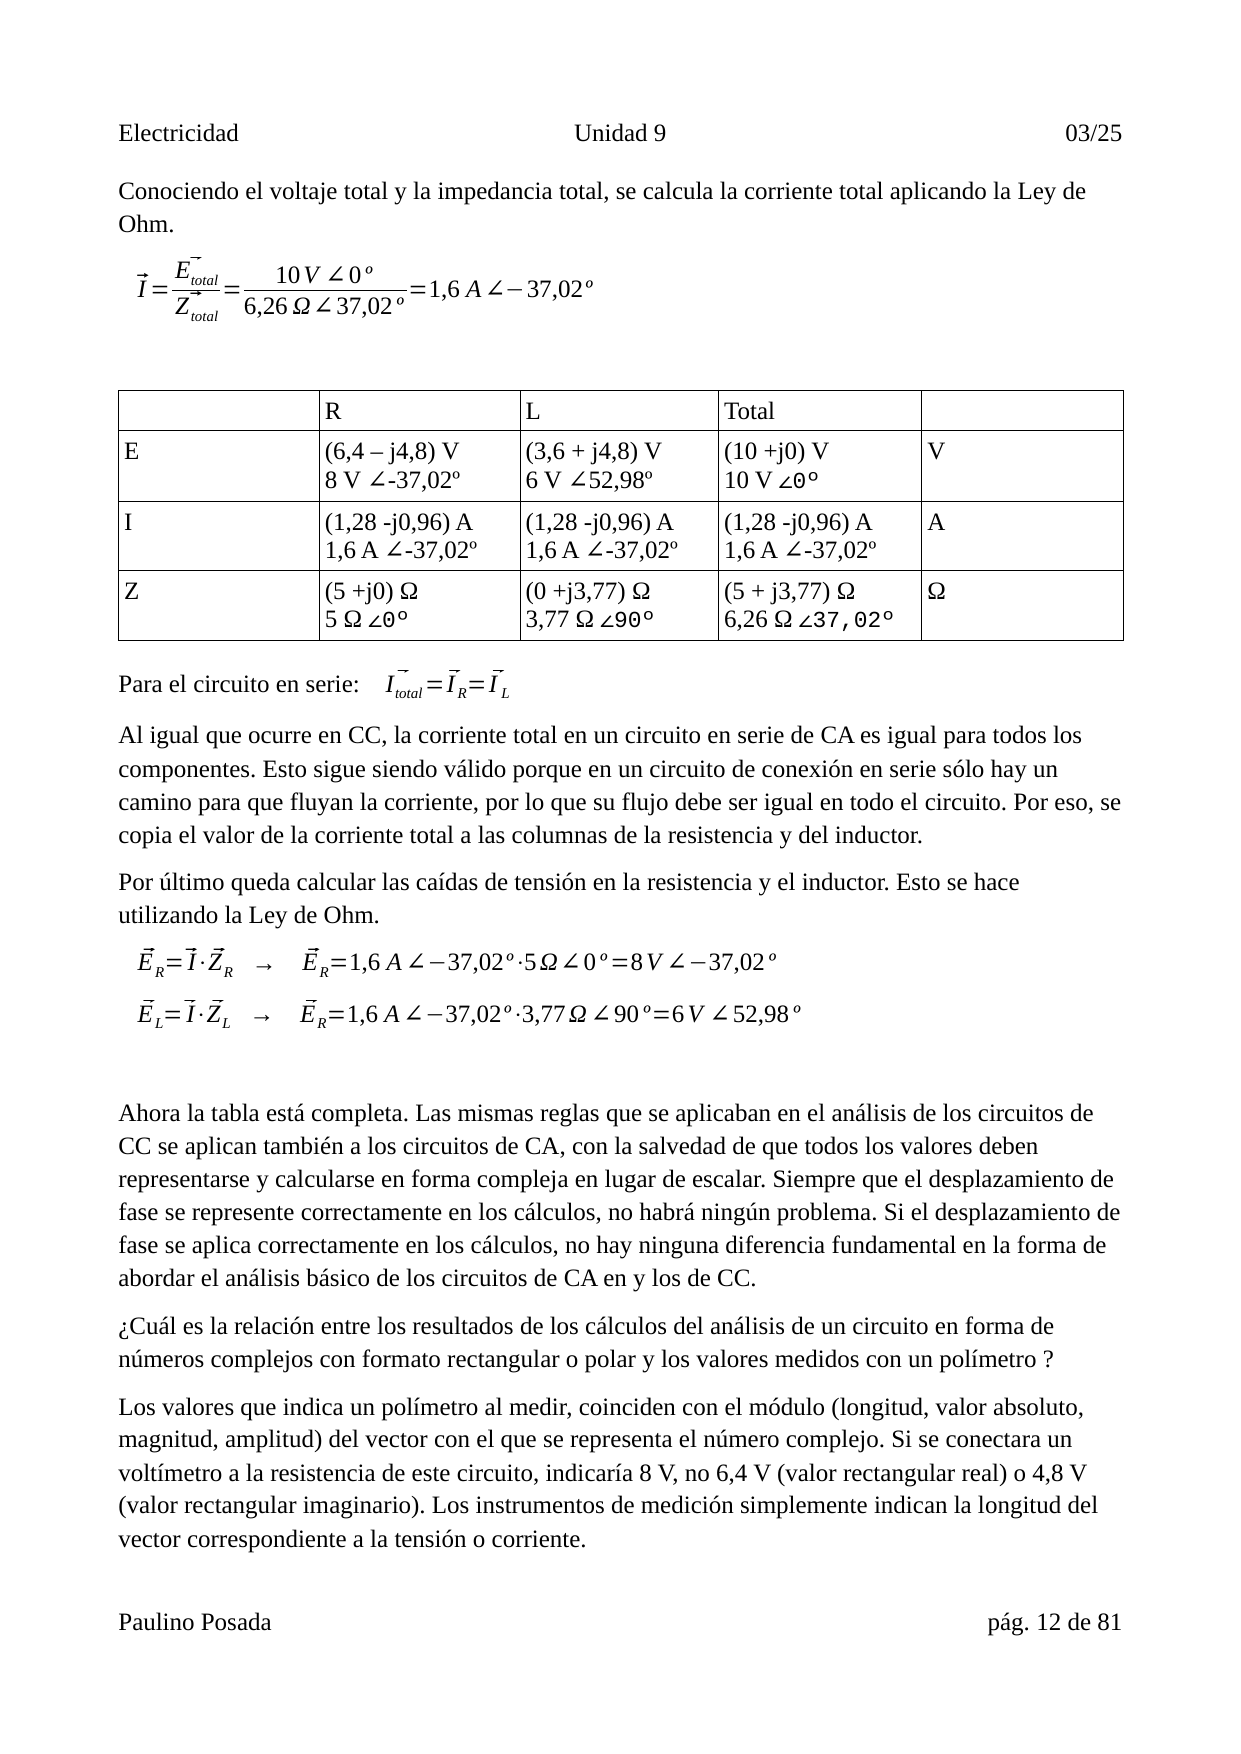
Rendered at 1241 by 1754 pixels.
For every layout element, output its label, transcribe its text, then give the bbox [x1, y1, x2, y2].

table_header [119, 391, 319, 430]
text ¿Cuál es la relación entre los resultados de los cálculos del análisis de un circuito en forma de números complejos con formato rectangular o polar y los valores medidos con un polímetro ? [118, 1311, 1122, 1373]
table_cell (6,4 – j4,8) V 8 V ∠-37,02º [320, 431, 520, 501]
text Los valores que indica un polímetro al medir, coinciden con el módulo (longitud, valor absoluto, magnitud, amplitud) del vector con el que se representa el número complejo. Si se conectara un voltímetro a la resistencia de este circuito, indicaría 8 V, no 6,4 V (valor rectangular real) o 4,8 V (valor rectangular imaginario). Los instrumentos de medición simplemente indican la longitud del vector correspondiente a la tensión o corriente. [118, 1392, 1122, 1552]
table_cell (3,6 + j4,8) V 6 V ∠52,98º [521, 431, 718, 501]
text Al igual que ocurre en CC, la corriente total en un circuito en serie de CA es igual para todos los componentes. Esto sigue siendo válido porque en un circuito de conexión en serie sólo hay un camino para que fluyan la corriente, por lo que su flujo debe ser igual en todo el circuito. Por eso, se copia el valor de la corriente total a las columnas de la resistencia y del inductor. [118, 721, 1122, 848]
text Por último queda calcular las caídas de tensión en la resistencia y el inductor. Esto se hace utilizando la Ley de Ohm. [118, 867, 1122, 929]
table_header Total [719, 391, 921, 430]
table_cell (5 +j0) Ω 5 Ω ∠0º [320, 571, 520, 640]
table_cell (1,28 -j0,96) A 1,6 A ∠-37,02º [521, 502, 718, 570]
text Conociendo el voltaje total y la impedancia total, se calcula la corriente total aplicando la Ley de Ohm. [118, 176, 1122, 238]
table_cell A [922, 502, 1123, 570]
table_cell Z [119, 571, 319, 640]
table_header R [320, 391, 520, 430]
table_cell (1,28 -j0,96) A 1,6 A ∠-37,02º [320, 502, 520, 570]
table_cell V [922, 431, 1123, 501]
table_cell (1,28 -j0,96) A 1,6 A ∠-37,02º [719, 502, 921, 570]
table_header [922, 391, 1123, 430]
table_cell Ω [922, 571, 1123, 640]
table_cell (0 +j3,77) Ω 3,77 Ω ∠90º [521, 571, 718, 640]
text Ahora la tabla está completa. Las mismas reglas que se aplicaban en el análisis de los circuitos de CC se aplican también a los circuitos de CA, con la salvedad de que todos los valores deben representarse y calcularse en forma compleja en lugar de escalar. Siempre que el desplazamiento de fase se represente correctamente en los cálculos, no habrá ningún problema. Si el desplazamiento de fase se aplica correctamente en los cálculos, no hay ninguna diferencia fundamental en la forma de abordar el análisis básico de los circuitos de CA en y los de CC. [118, 1098, 1122, 1292]
text → [118, 948, 1122, 980]
table_cell (5 + j3,77) Ω 6,26 Ω ∠37,02º [719, 571, 921, 640]
table_cell (10 +j0) V 10 V ∠0º [719, 431, 921, 501]
table_header L [521, 391, 718, 430]
text → [118, 999, 1122, 1032]
table_cell E [119, 431, 319, 501]
text Para el circuito en serie: [118, 669, 1122, 702]
table_cell I [119, 502, 319, 570]
